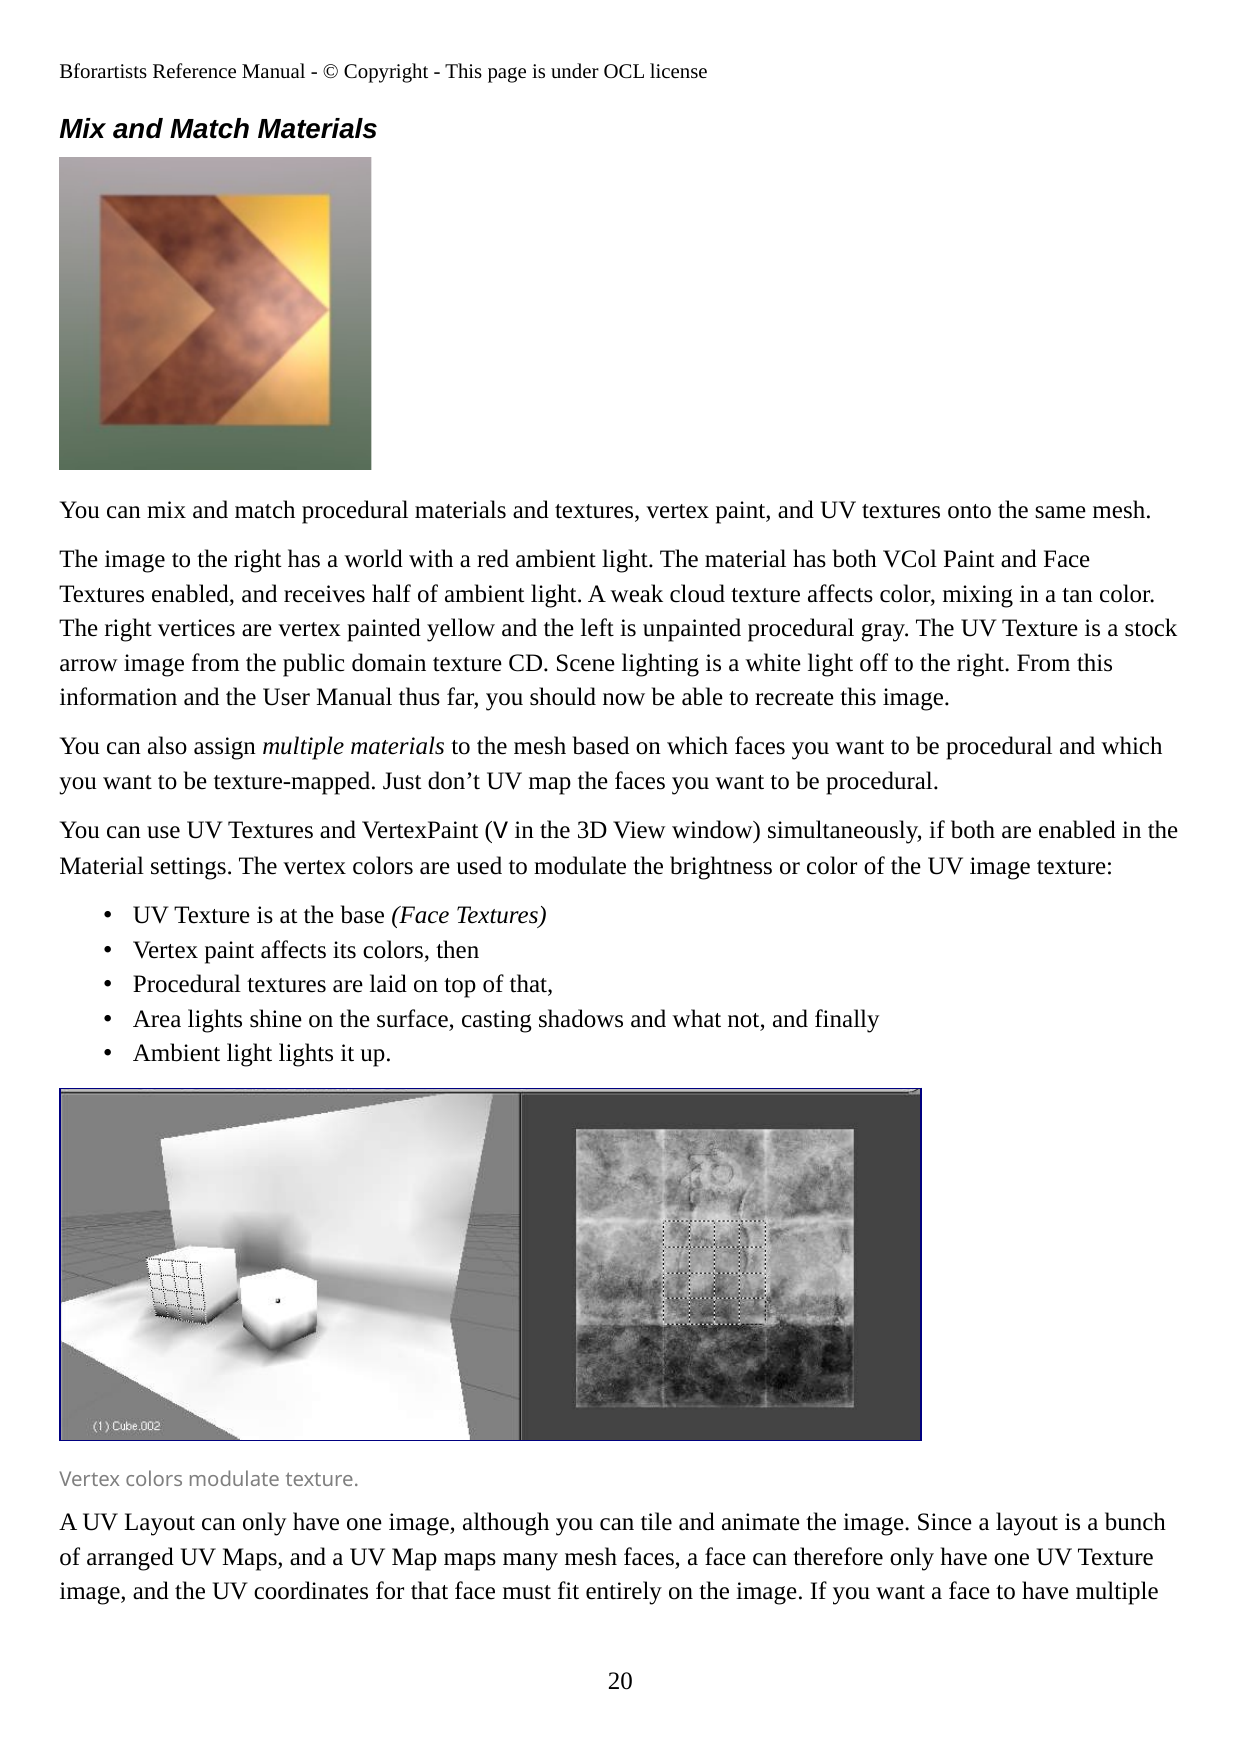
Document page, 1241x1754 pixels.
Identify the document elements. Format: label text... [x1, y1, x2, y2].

list Ambient light lights it up. [103, 1038, 1181, 1067]
text Vertex colors modulate texture. [59, 1461, 1181, 1493]
text You can also assign multiple materials to the mesh based on which faces you want to be procedural and which you want to be texture-mapped. Just don’t UV map the faces you want to be procedural. [59, 731, 1181, 794]
subtitle Mix and Match Materials [59, 113, 1181, 144]
list UV Texture is at the base (Face Textures) [103, 900, 1181, 929]
picture [61, 1089, 920, 1440]
text A UV Layout can only have one image, although you can tile and animate the image. Since a layout is a bunch of arranged UV Maps, and a UV Map maps many mesh faces, a face can therefore only have one UV Texture image, and the UV coordinates for that face must fit entirely on the image. If you want a face to have multiple [59, 1507, 1181, 1605]
list Area lights shine on the surface, casting shadows and what not, and finally [103, 1004, 1181, 1033]
text You can mix and match procedural materials and textures, vertex paint, and UV textures onto the same mesh. [59, 495, 1181, 524]
list Procedural textures are laid on top of that, [103, 969, 1181, 998]
picture [59, 157, 372, 470]
list Vertex paint affects its colors, then [103, 935, 1181, 964]
text You can use UV Textures and VertexPaint (V in the 3D View window) simultaneously, if both are enabled in the Material settings. The vertex colors are used to modulate the brightness or color of the UV image texture: [59, 815, 1181, 880]
text The image to the right has a world with a red ambient light. The material has both VCol Paint and Face Textures enabled, and receives half of ambient light. A weak cloud texture affects color, mixing in a tan color. The right vertices are vertex painted yellow and the left is unpainted procedural gray. The UV Texture is a stock arrow image from the public domain texture CD. Scene lighting is a white light off to the right. From this information and the User Manual thus far, you should now be able to recreate this image. [59, 544, 1181, 711]
